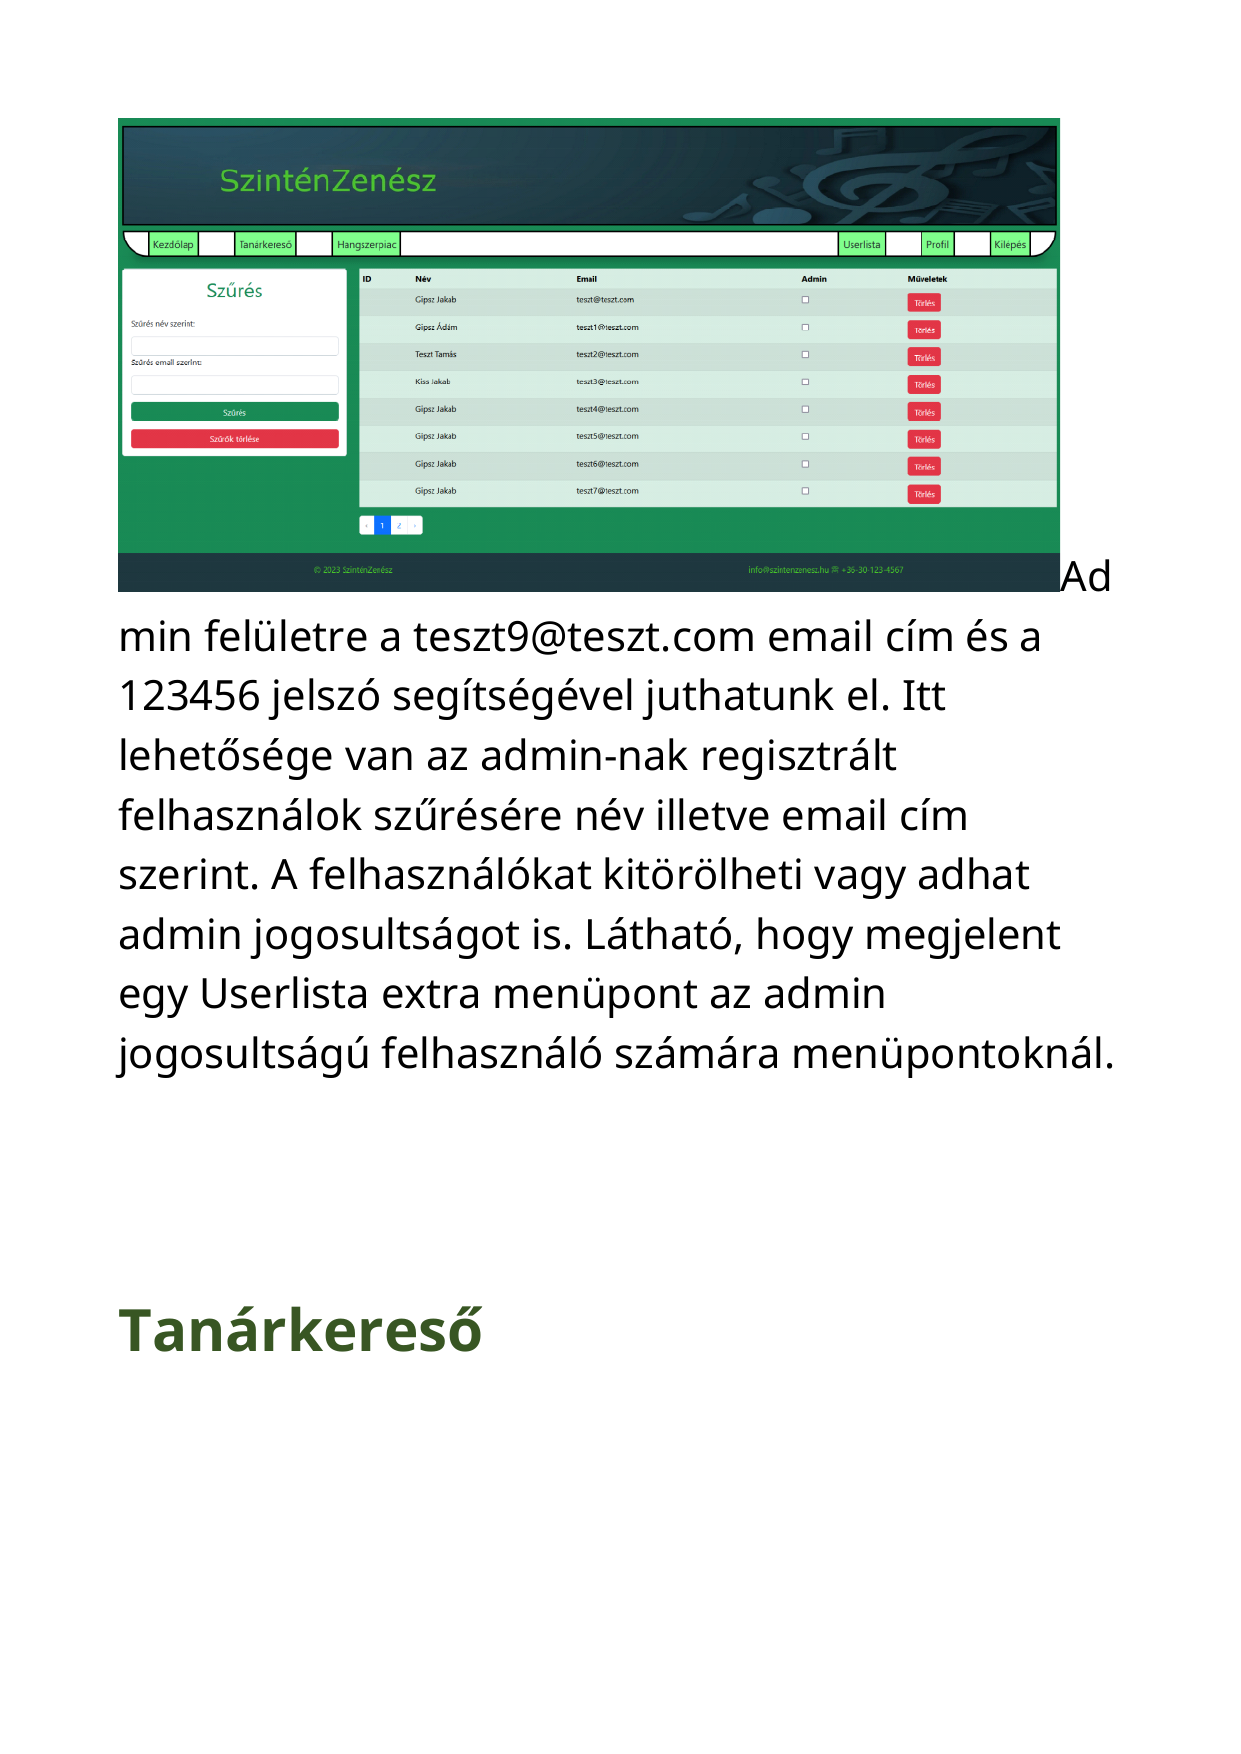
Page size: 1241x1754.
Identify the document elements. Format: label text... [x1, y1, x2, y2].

text Admin felületre a teszt9@teszt.com email cím és a 123456 jelszó segítségével juthatunk el. Itt lehetősége van az admin-nak regisztrált felhasználok szűrésére név illetve email cím szerint. A felhasználókat kitörölheti vagy adhat admin jogosultságot is. Látható, hogy megjelent egy Userlista extra menüpont az admin jogosultságú felhasználó számára menüpontoknál. [118, 118, 1122, 1080]
text Tanárkereső [118, 1289, 1122, 1368]
